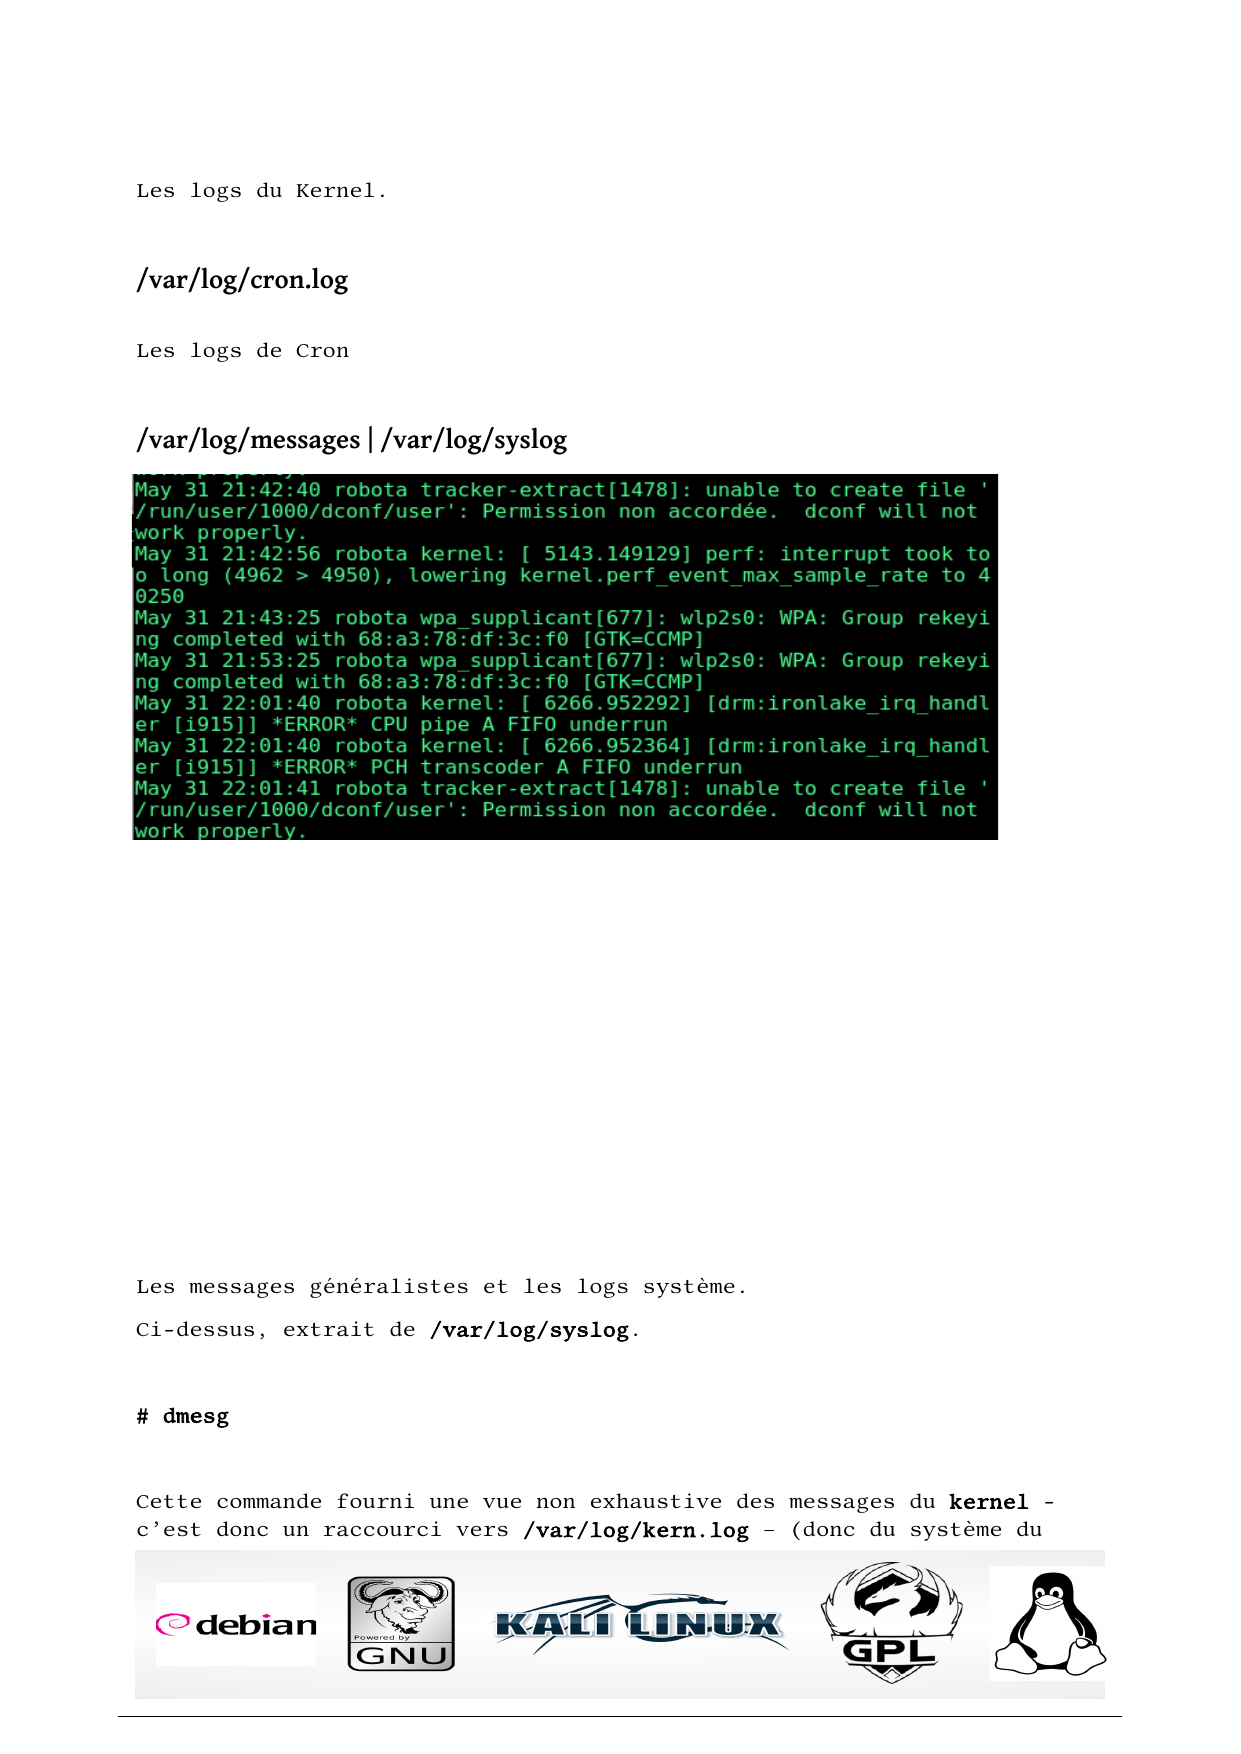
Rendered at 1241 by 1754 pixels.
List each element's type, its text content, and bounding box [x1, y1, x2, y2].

text # dmesg [136, 1404, 1104, 1427]
picture [989, 1566, 1112, 1681]
text Les logs de Cron [136, 339, 1104, 363]
picture [820, 1562, 963, 1684]
text Les logs du Kernel. [136, 179, 1104, 203]
picture [156, 1583, 317, 1666]
text Cette commande fourni une vue non exhaustive des messages du kernel - c’est donc un raccourci vers /var/log/kern.log – (donc du système du [136, 1490, 1104, 1542]
text Les messages généralistes et les logs système. [136, 1275, 1104, 1298]
text /var/log/messages | /var/log/syslog [136, 425, 1104, 457]
text Ci-dessus, extrait de /var/log/syslog. [136, 1318, 1104, 1341]
picture [341, 1573, 460, 1674]
text /var/log/cron.log [136, 265, 1104, 296]
picture [131, 474, 999, 840]
picture [476, 1579, 799, 1670]
